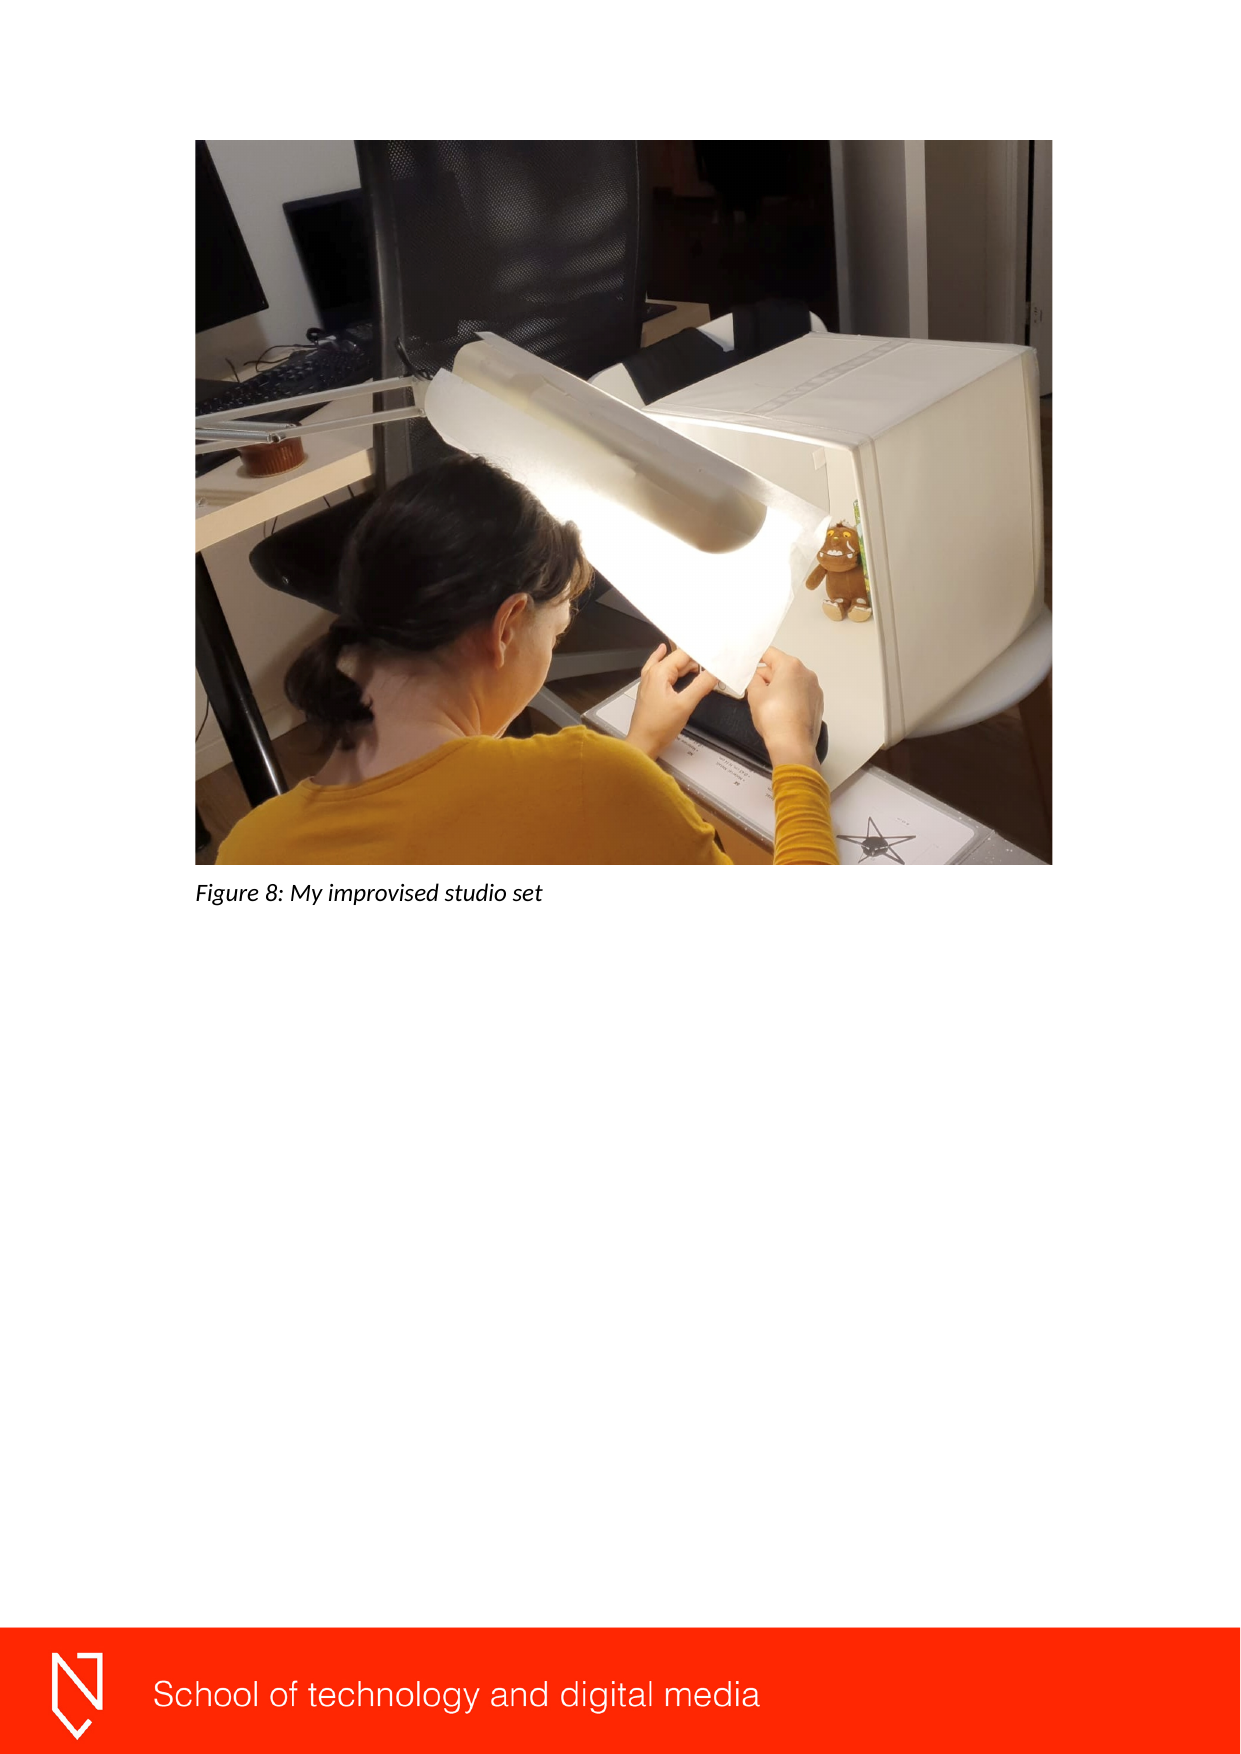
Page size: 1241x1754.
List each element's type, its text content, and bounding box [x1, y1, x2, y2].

text Figure 8: My improvised studio set [195, 865, 1053, 908]
picture [195, 140, 1053, 865]
picture [0, 1618, 1241, 1754]
